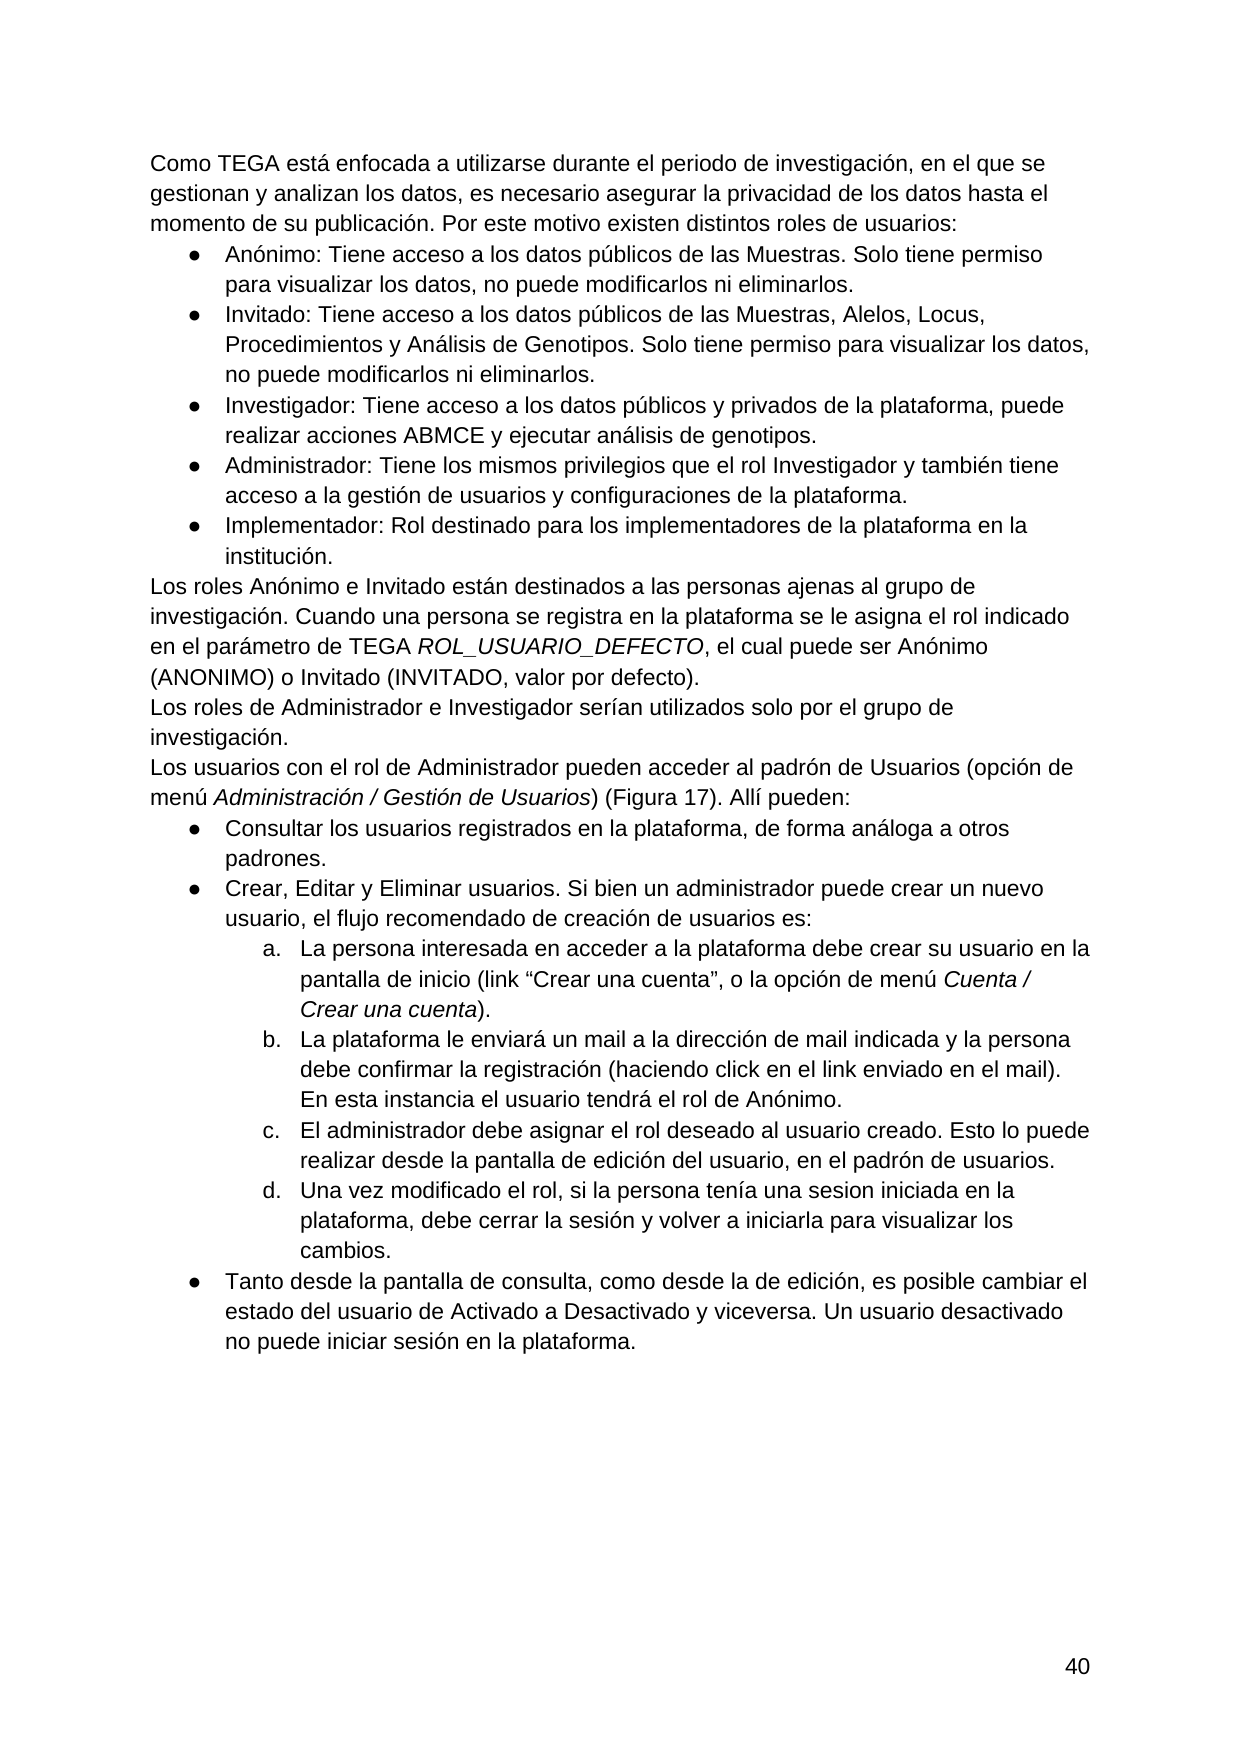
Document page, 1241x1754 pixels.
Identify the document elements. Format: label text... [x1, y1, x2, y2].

list Invitado: Tiene acceso a los datos públicos de las Muestras, Alelos, Locus, Procedimientos y Análisis de Genotipos. Solo tiene permiso para visualizar los datos, no puede modificarlos ni eliminarlos. [187, 301, 1090, 388]
text Como TEGA está enfocada a utilizarse durante el periodo de investigación, en el que se gestionan y analizan los datos, es necesario asegurar la privacidad de los datos hasta el momento de su publicación. Por este motivo existen distintos roles de usuarios: [150, 150, 1090, 237]
list Consultar los usuarios registrados en la plataforma, de forma análoga a otros padrones. [187, 814, 1090, 871]
list Anónimo: Tiene acceso a los datos públicos de las Muestras. Solo tiene permiso para visualizar los datos, no puede modificarlos ni eliminarlos. [187, 241, 1090, 297]
list Tanto desde la pantalla de consulta, como desde la de edición, es posible cambiar el estado del usuario de Activado a Desactivado y viceversa. Un usuario desactivado no puede iniciar sesión en la plataforma. [187, 1268, 1090, 1354]
list Investigador: Tiene acceso a los datos públicos y privados de la plataforma, puede realizar acciones ABMCE y ejecutar análisis de genotipos. [187, 392, 1090, 448]
text Los usuarios con el rol de Administrador pueden acceder al padrón de Usuarios (opción de menú Administración / Gestión de Usuarios) (Figura 17). Allí pueden: [150, 754, 1090, 811]
list La persona interesada en acceder a la plataforma debe crear su usuario en la pantalla de inicio (link “Crear una cuenta”, o la opción de menú Cuenta / Crear una cuenta). [262, 935, 1090, 1022]
list Administrador: Tiene los mismos privilegios que el rol Investigador y también tiene acceso a la gestión de usuarios y configuraciones de la plataforma. [187, 452, 1090, 509]
text Los roles Anónimo e Invitado están destinados a las personas ajenas al grupo de investigación. Cuando una persona se registra en la plataforma se le asigna el rol indicado en el parámetro de TEGA ROL_USUARIO_DEFECTO, el cual puede ser Anónimo (ANONIMO) o Invitado (INVITADO, valor por defecto). [150, 573, 1090, 690]
list La plataforma le enviará un mail a la dirección de mail indicada y la persona debe confirmar la registración (haciendo click en el link enviado en el mail). En esta instancia el usuario tendrá el rol de Anónimo. [262, 1026, 1090, 1113]
list El administrador debe asignar el rol deseado al usuario creado. Esto lo puede realizar desde la pantalla de edición del usuario, en el padrón de usuarios. [262, 1117, 1090, 1173]
list Una vez modificado el rol, si la persona tenía una sesion iniciada en la plataforma, debe cerrar la sesión y volver a iniciarla para visualizar los cambios. [262, 1177, 1090, 1264]
list Implementador: Rol destinado para los implementadores de la plataforma en la institución. [187, 512, 1090, 569]
list Crear, Editar y Eliminar usuarios. Si bien un administrador puede crear un nuevo usuario, el flujo recomendado de creación de usuarios es: [187, 875, 1090, 932]
text Los roles de Administrador e Investigador serían utilizados solo por el grupo de investigación. [150, 694, 1090, 750]
